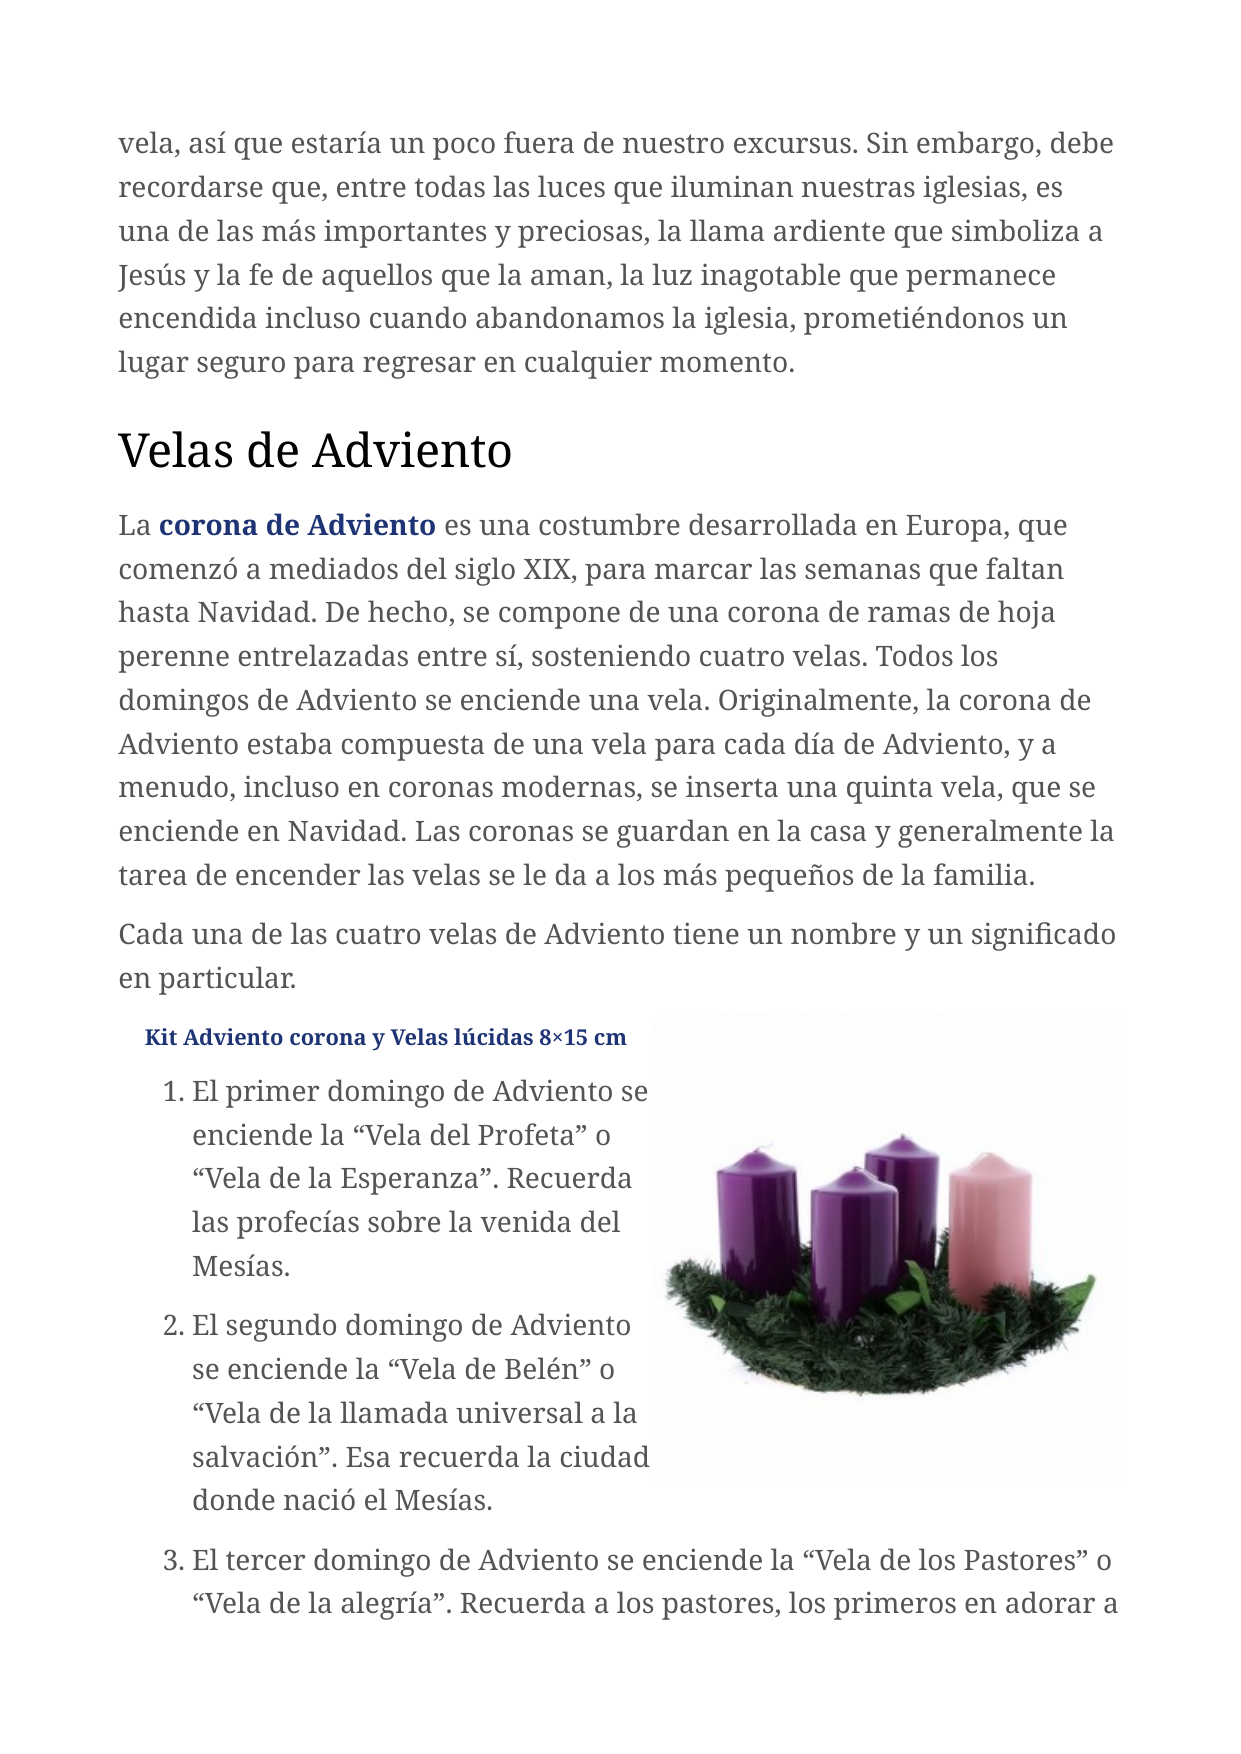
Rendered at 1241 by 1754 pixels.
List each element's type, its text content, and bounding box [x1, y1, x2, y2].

text Kit Adviento corona y Velas lúcidas 8×15 cm [118, 1012, 653, 1051]
text La corona de Adviento es una costumbre desarrollada en Europa, que comenzó a mediados del siglo XIX, para marcar las semanas que faltan hasta Navidad. De hecho, se compone de una corona de ramas de hoja perenne entrelazadas entre sí, sosteniendo cuatro velas. Todos los domingos de Adviento se enciende una vela. Originalmente, la corona de Adviento estaba compuesta de una vela para cada día de Adviento, y a menudo, incluso en coronas modernas, se inserta una quinta vela, que se enciende en Navidad. Las coronas se guardan en la casa y generalmente la tarea de encender las velas se le da a los más pequeños de la familia. [118, 500, 1122, 893]
text Cada una de las cuatro velas de Adviento tiene un nombre y un significado en particular. [118, 909, 1122, 997]
list El segundo domingo de Adviento se enciende la “Vela de Belén” o “Vela de la llamada universal a la salvación”. Esa recuerda la ciudad donde nació el Mesías. [162, 1300, 1122, 1519]
text vela, así que estaría un poco fuera de nuestro excursus. Sin embargo, debe recordarse que, entre todas las luces que iluminan nuestras iglesias, es una de las más importantes y preciosas, la llama ardiente que simboliza a Jesús y la fe de aquellos que la aman, la luz inagotable que permanece encendida incluso cuando abandonamos la iglesia, prometiéndonos un lugar seguro para regresar en cualquier momento. [118, 118, 1122, 381]
list El tercer domingo de Adviento se enciende la “Vela de los Pastores” o “Vela de la alegría”. Recuerda a los pastores, los primeros en adorar a [162, 1535, 1122, 1622]
subtitle Velas de Adviento [118, 417, 1122, 481]
picture [653, 1012, 1123, 1481]
list El primer domingo de Adviento se enciende la “Vela del Profeta” o “Vela de la Esperanza”. Recuerda las profecías sobre la venida del Mesías. [162, 1066, 653, 1285]
